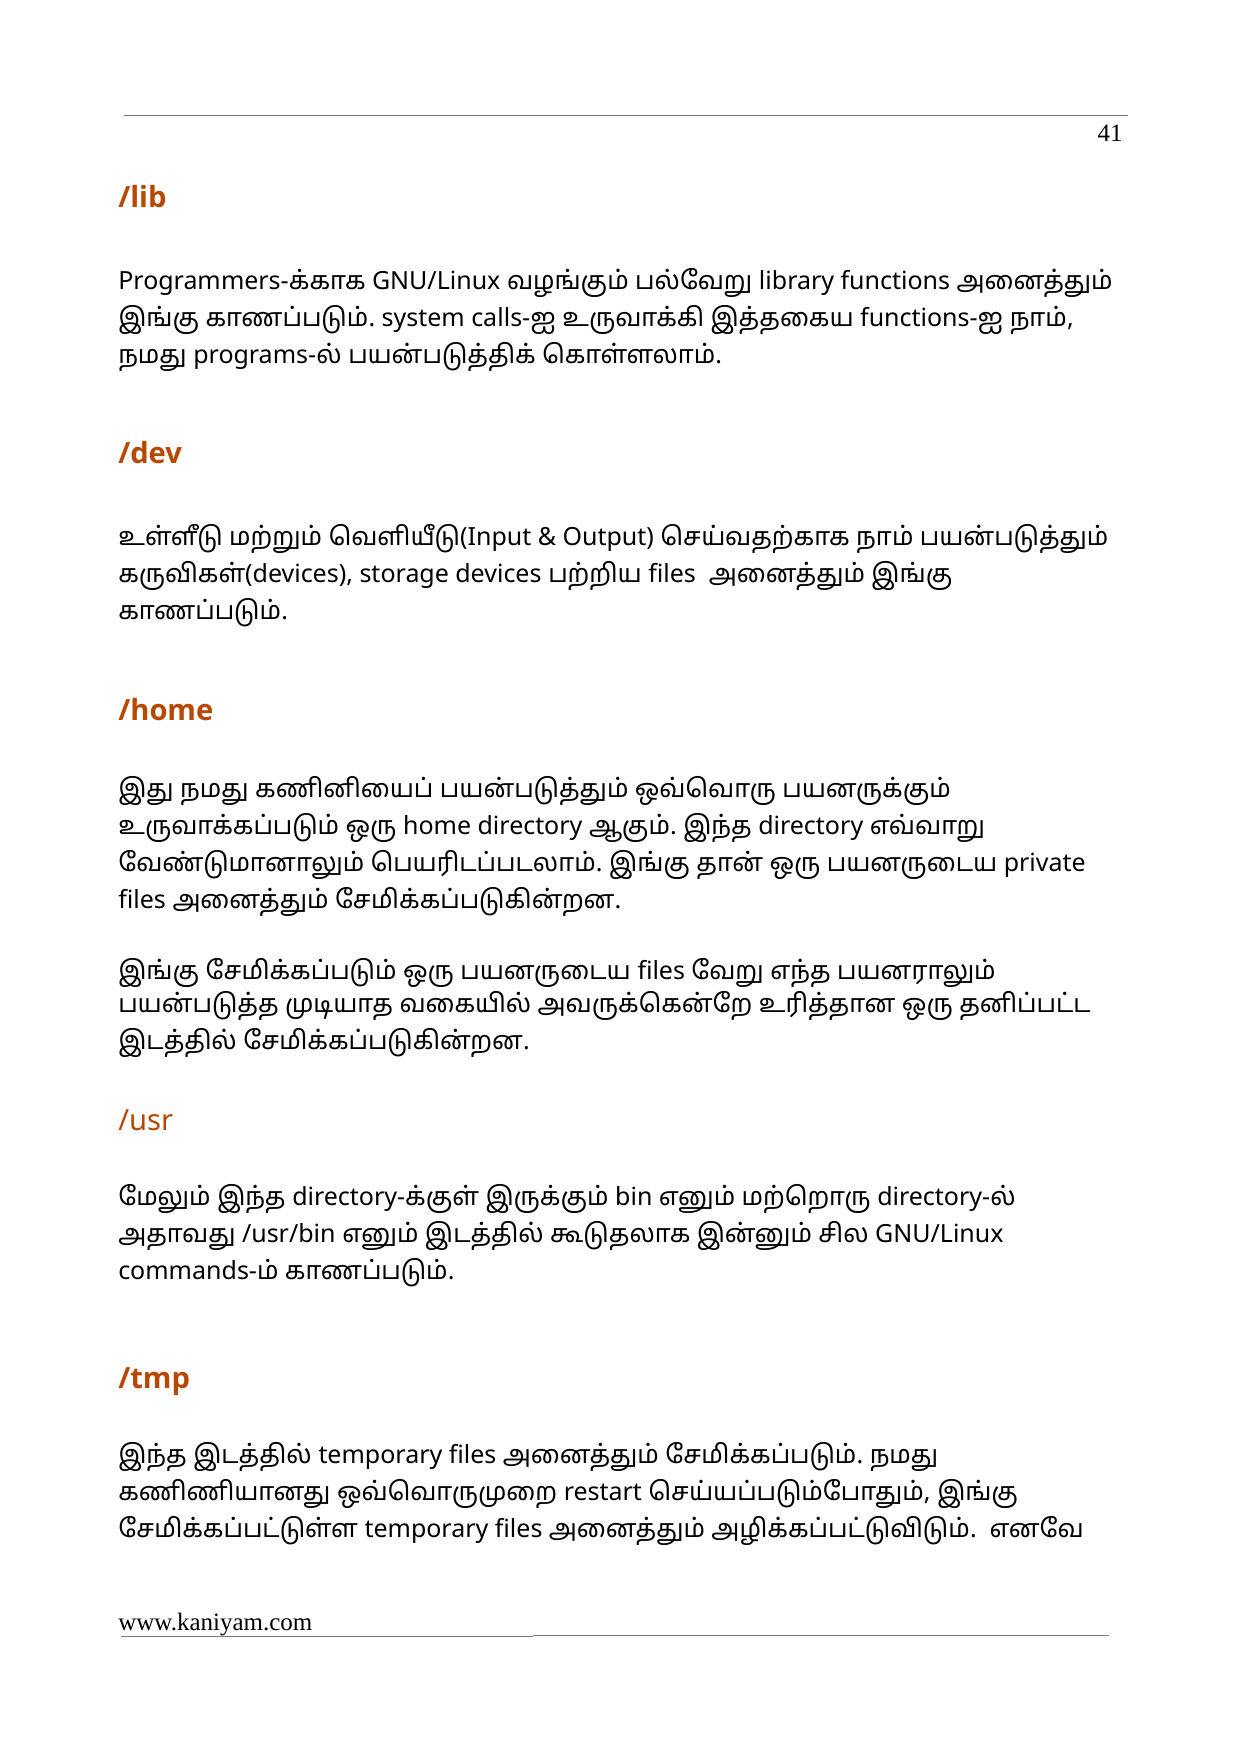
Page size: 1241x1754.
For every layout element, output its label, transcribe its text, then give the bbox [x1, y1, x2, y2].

subtitle /dev [118, 433, 1122, 472]
text மேலும் இந்த directory-க்குள் இருக்கும் bin எனும் மற்றொரு directory-ல் அதாவது /usr/bin எனும் இடத்தில் கூடுதலாக இன்னும் சில GNU/Linux commands-ம் காணப்படும். [118, 1178, 1122, 1318]
text உள்ளீடு மற்றும் வெளியீடு(Input & Output) செய்வதற்காக நாம் பயன்படுத்தும் கருவிகள்(devices), storage devices பற்றிய files அனைத்தும் இங்கு காணப்படும். [118, 519, 1122, 630]
text /tmp [118, 1318, 1122, 1397]
text இது நமது கணினியைப் பயன்படுத்தும் ஒவ்வொரு பயனருக்கும் உருவாக்கப்படும் ஒரு home directory ஆகும். இந்த directory எவ்வாறு வேண்டுமானாலும் பெயரிடப்படலாம். இங்கு தான் ஒரு பயனருடைய private files அனைத்தும் சேமிக்கப்படுகின்றன. [118, 775, 1122, 953]
subtitle /lib [118, 176, 1122, 216]
text இந்த இடத்தில் temporary files அனைத்தும் சேமிக்கப்படும். நமது கணிணியானது ஒவ்வொருமுறை restart செய்யப்படும்போதும், இங்கு சேமிக்கப்பட்டுள்ள temporary files அனைத்தும் அழிக்கப்பட்டுவிடும். எனவே [118, 1437, 1122, 1548]
text இங்கு சேமிக்கப்படும் ஒரு பயனருடைய files வேறு எந்த பயனராலும் பயன்படுத்த முடியாத வகையில் அவருக்கென்றே உரித்தான ஒரு தனிப்பட்ட இடத்தில் சேமிக்கப்படுகின்றன. /usr [118, 953, 1122, 1139]
subtitle /home [118, 689, 1122, 728]
text Programmers-க்காக GNU/Linux வழங்கும் பல்வேறு library functions அனைத்தும் இங்கு காணப்படும். system calls-ஐ உருவாக்கி இத்தகைய functions-ஐ நாம், நமது programs-ல் பயன்படுத்திக் கொள்ளலாம். [118, 263, 1122, 408]
